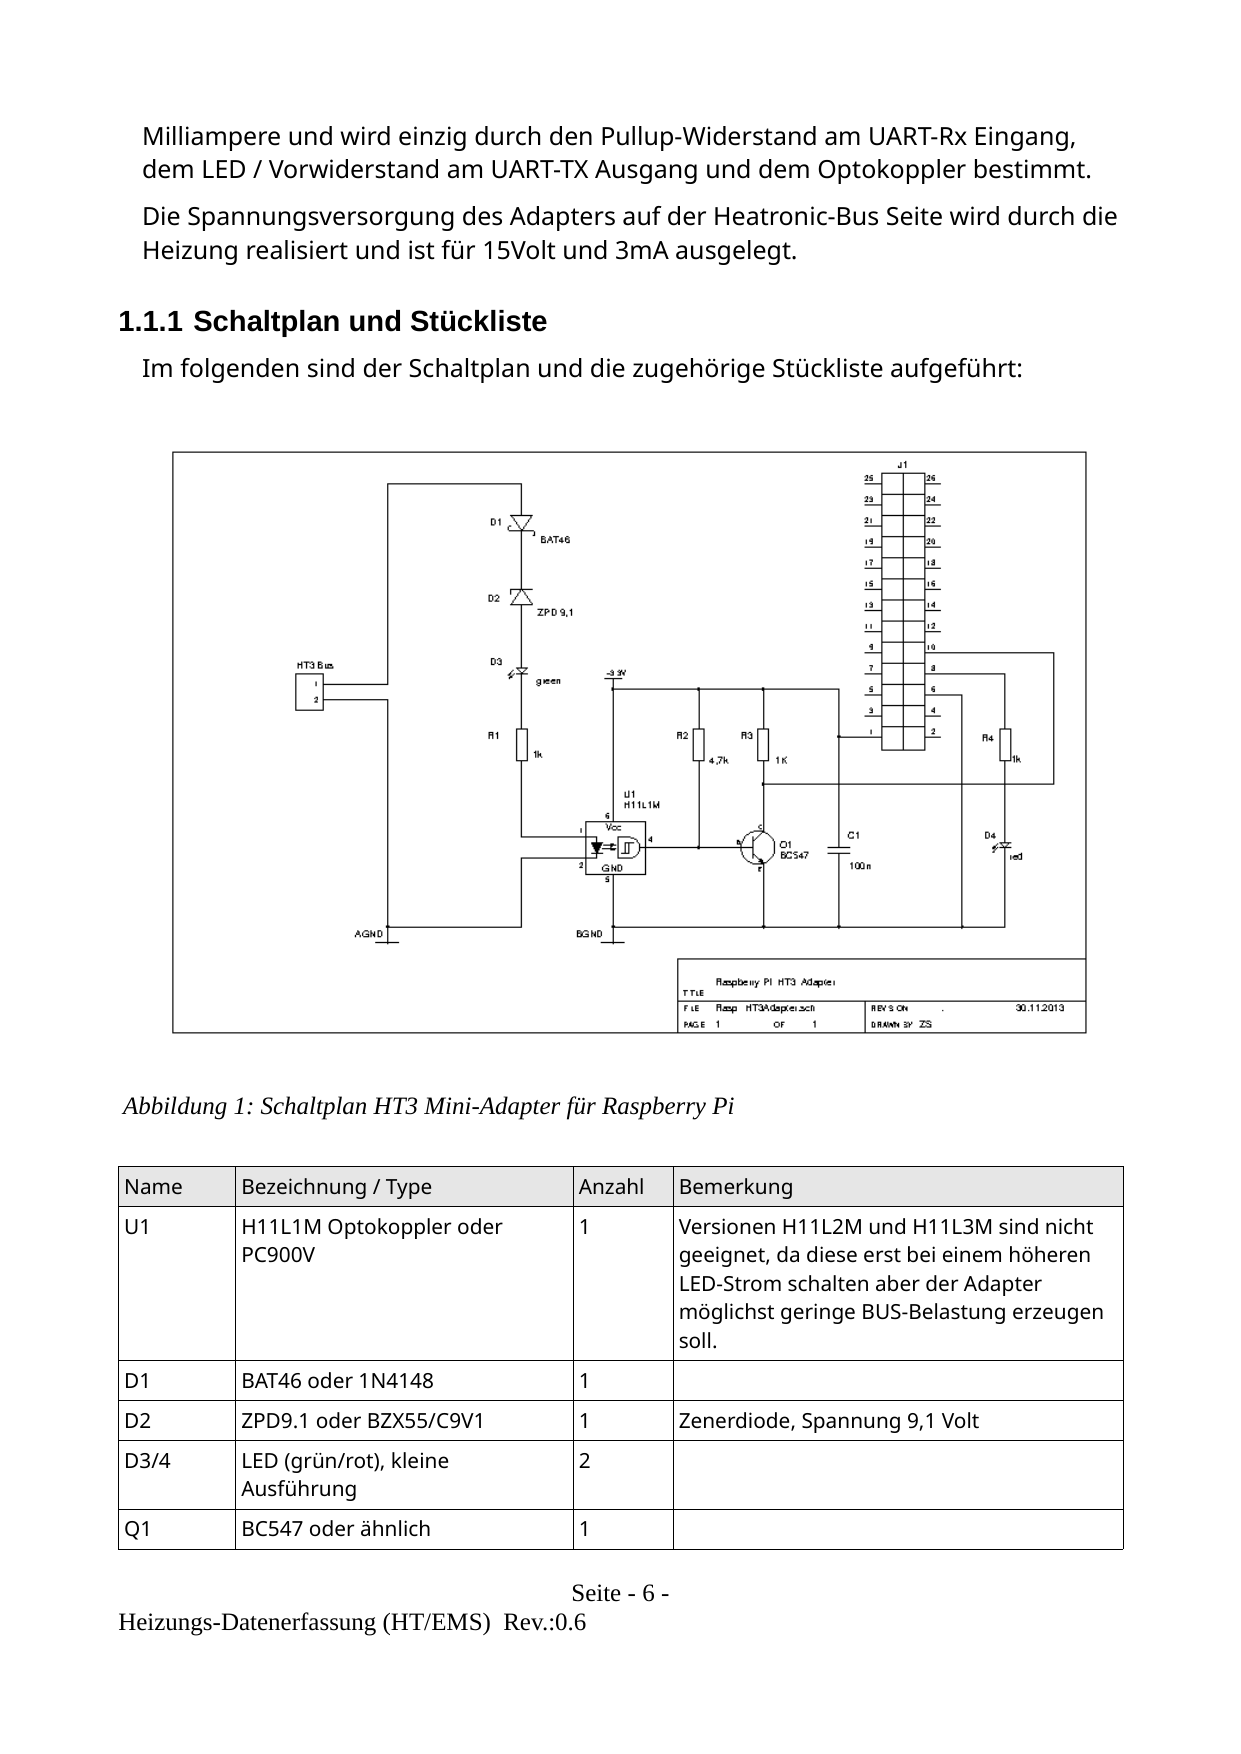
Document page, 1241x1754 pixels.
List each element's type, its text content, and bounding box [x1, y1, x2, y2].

subtitle Schaltplan und Stückliste [118, 304, 1122, 338]
table_cell Versionen H11L2M und H11L3M sind nicht geeignet, da diese erst bei einem höheren LED-Strom schalten aber der Adapter möglichst geringe BUS-Belastung erzeugen soll. [674, 1207, 1123, 1360]
table_cell Zenerdiode, Spannung 9,1 Volt [674, 1401, 1123, 1440]
table_cell 1 [574, 1401, 673, 1440]
text Im folgenden sind der Schaltplan und die zugehörige Stückliste aufgeführt: [142, 350, 1122, 384]
table_cell 1 [574, 1510, 673, 1548]
picture [127, 393, 1132, 1091]
table_cell [674, 1510, 1123, 1548]
text Abbildung 1: Schaltplan HT3 Mini-Adapter für Raspberry Pi [123, 436, 1127, 1120]
table_header Bemerkung [674, 1167, 1123, 1206]
table_cell [674, 1361, 1123, 1400]
table_cell BAT46 oder 1N4148 [236, 1361, 573, 1400]
table_cell U1 [119, 1207, 235, 1360]
table_cell 1 [574, 1361, 673, 1400]
table_header Name [119, 1167, 235, 1206]
table_cell ZPD9.1 oder BZX55/C9V1 [236, 1401, 573, 1440]
table_cell 1 [574, 1207, 673, 1360]
text Milliampere und wird einzig durch den Pullup-Widerstand am UART-Rx Eingang, dem LED / Vorwiderstand am UART-TX Ausgang und dem Optokoppler bestimmt. [142, 118, 1122, 186]
table_cell H11L1M Optokoppler oder PC900V [236, 1207, 573, 1360]
table_cell D2 [119, 1401, 235, 1440]
table_cell 2 [574, 1441, 673, 1508]
table_cell [674, 1441, 1123, 1508]
table_header Anzahl [574, 1167, 673, 1206]
table_cell BC547 oder ähnlich [236, 1510, 573, 1548]
table_cell Q1 [119, 1510, 235, 1548]
table_cell D1 [119, 1361, 235, 1400]
table_cell D3/4 [119, 1441, 235, 1508]
text Die Spannungsversorgung des Adapters auf der Heatronic-Bus Seite wird durch die Heizung realisiert und ist für 15Volt und 3mA ausgelegt. [142, 199, 1122, 267]
table_header Bezeichnung / Type [236, 1167, 573, 1206]
table_cell LED (grün/rot), kleine Ausführung [236, 1441, 573, 1508]
